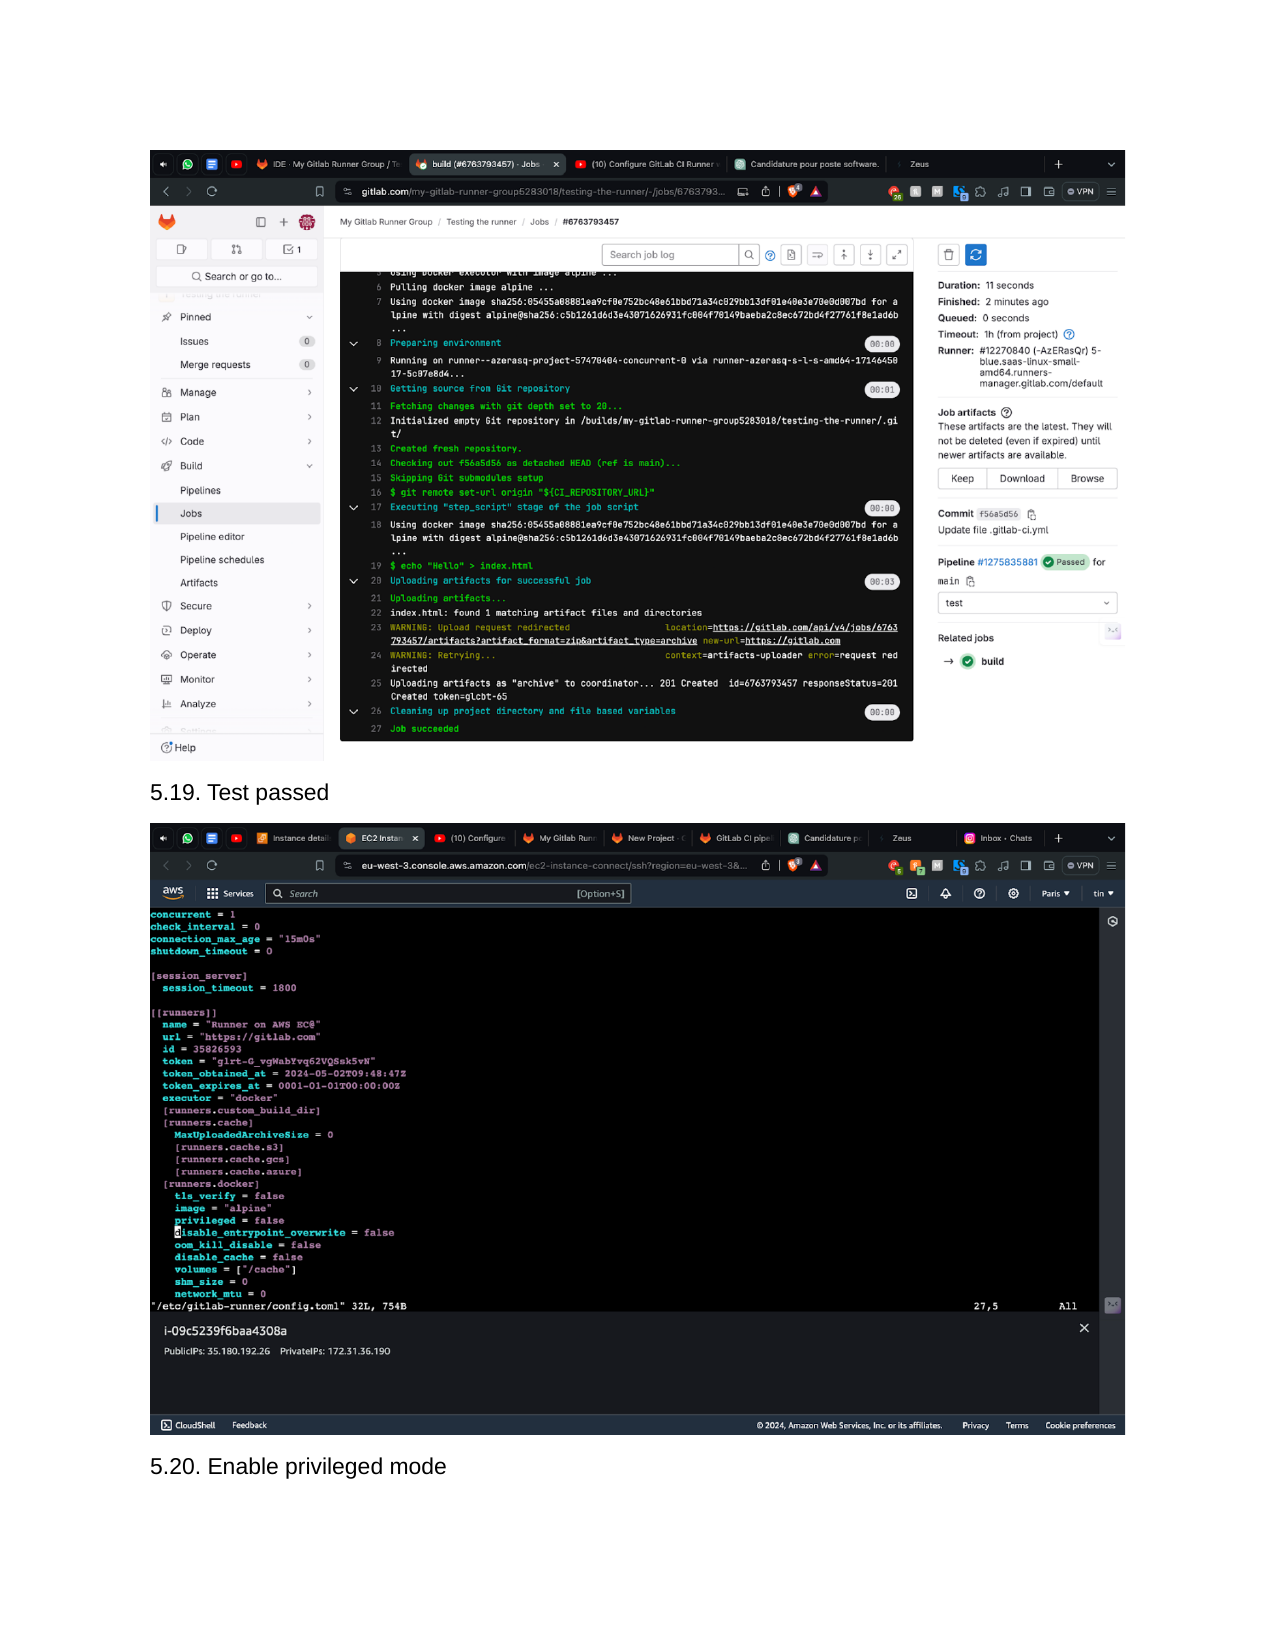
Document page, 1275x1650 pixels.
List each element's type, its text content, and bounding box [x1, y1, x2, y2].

text 5.19. Test passed [150, 779, 1125, 806]
text 5.20. Enable privileged mode [150, 1453, 1125, 1479]
